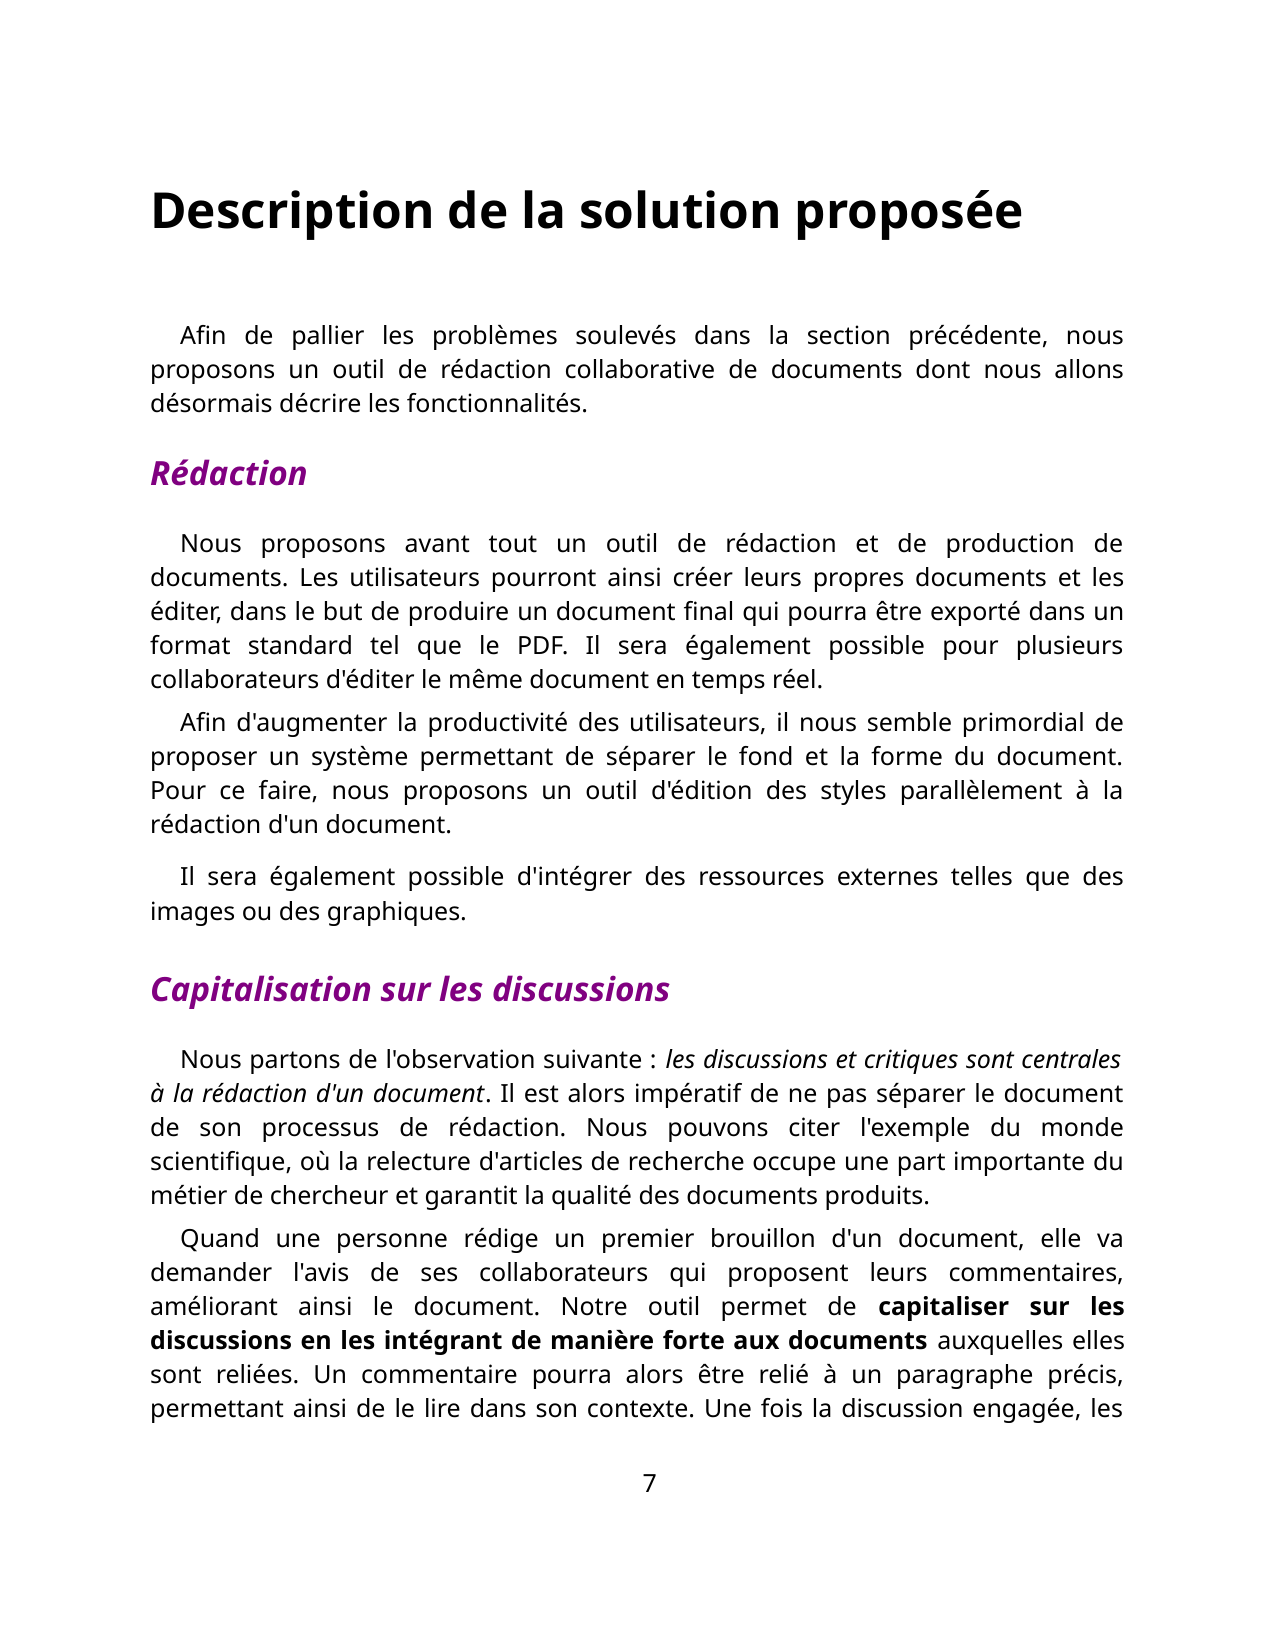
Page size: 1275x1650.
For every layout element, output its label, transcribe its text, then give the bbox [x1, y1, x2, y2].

subtitle Capitalisation sur les discussions [150, 966, 1125, 1012]
subtitle Rédaction [150, 450, 1125, 496]
text Quand une personne rédige un premier brouillon d'un document, elle va demander l'avis de ses collaborateurs qui proposent leurs commentaires, améliorant ainsi le document. Notre outil permet de capitaliser sur les discussions en les intégrant de manière forte aux documents auxquelles elles sont reliées. Un commentaire pourra alors être relié à un paragraphe précis, permettant ainsi de le lire dans son contexte. Une fois la discussion engagée, les [150, 1221, 1125, 1425]
text Afin de pallier les problèmes soulevés dans la section précédente, nous proposons un outil de rédaction collaborative de documents dont nous allons désormais décrire les fonctionnalités. [150, 318, 1125, 420]
text Il sera également possible d'intégrer des ressources externes telles que des images ou des graphiques. [150, 859, 1125, 927]
text Nous proposons avant tout un outil de rédaction et de production de documents. Les utilisateurs pourront ainsi créer leurs propres documents et les éditer, dans le but de produire un document final qui pourra être exporté dans un format standard tel que le PDF. Il sera également possible pour plusieurs collaborateurs d'éditer le même document en temps réel. [150, 526, 1125, 696]
text Nous partons de l'observation suivante : les discussions et critiques sont centrales à la rédaction d'un document. Il est alors impératif de ne pas séparer le document de son processus de rédaction. Nous pouvons citer l'exemple du monde scientifique, où la relecture d'articles de recherche occupe une part importante du métier de chercheur et garantit la qualité des documents produits. [150, 1042, 1125, 1212]
text Afin d'augmenter la productivité des utilisateurs, il nous semble primordial de proposer un système permettant de séparer le fond et la forme du document. Pour ce faire, nous proposons un outil d'édition des styles parallèlement à la rédaction d'un document. [150, 705, 1125, 841]
subtitle Description de la solution proposée [150, 176, 1125, 243]
